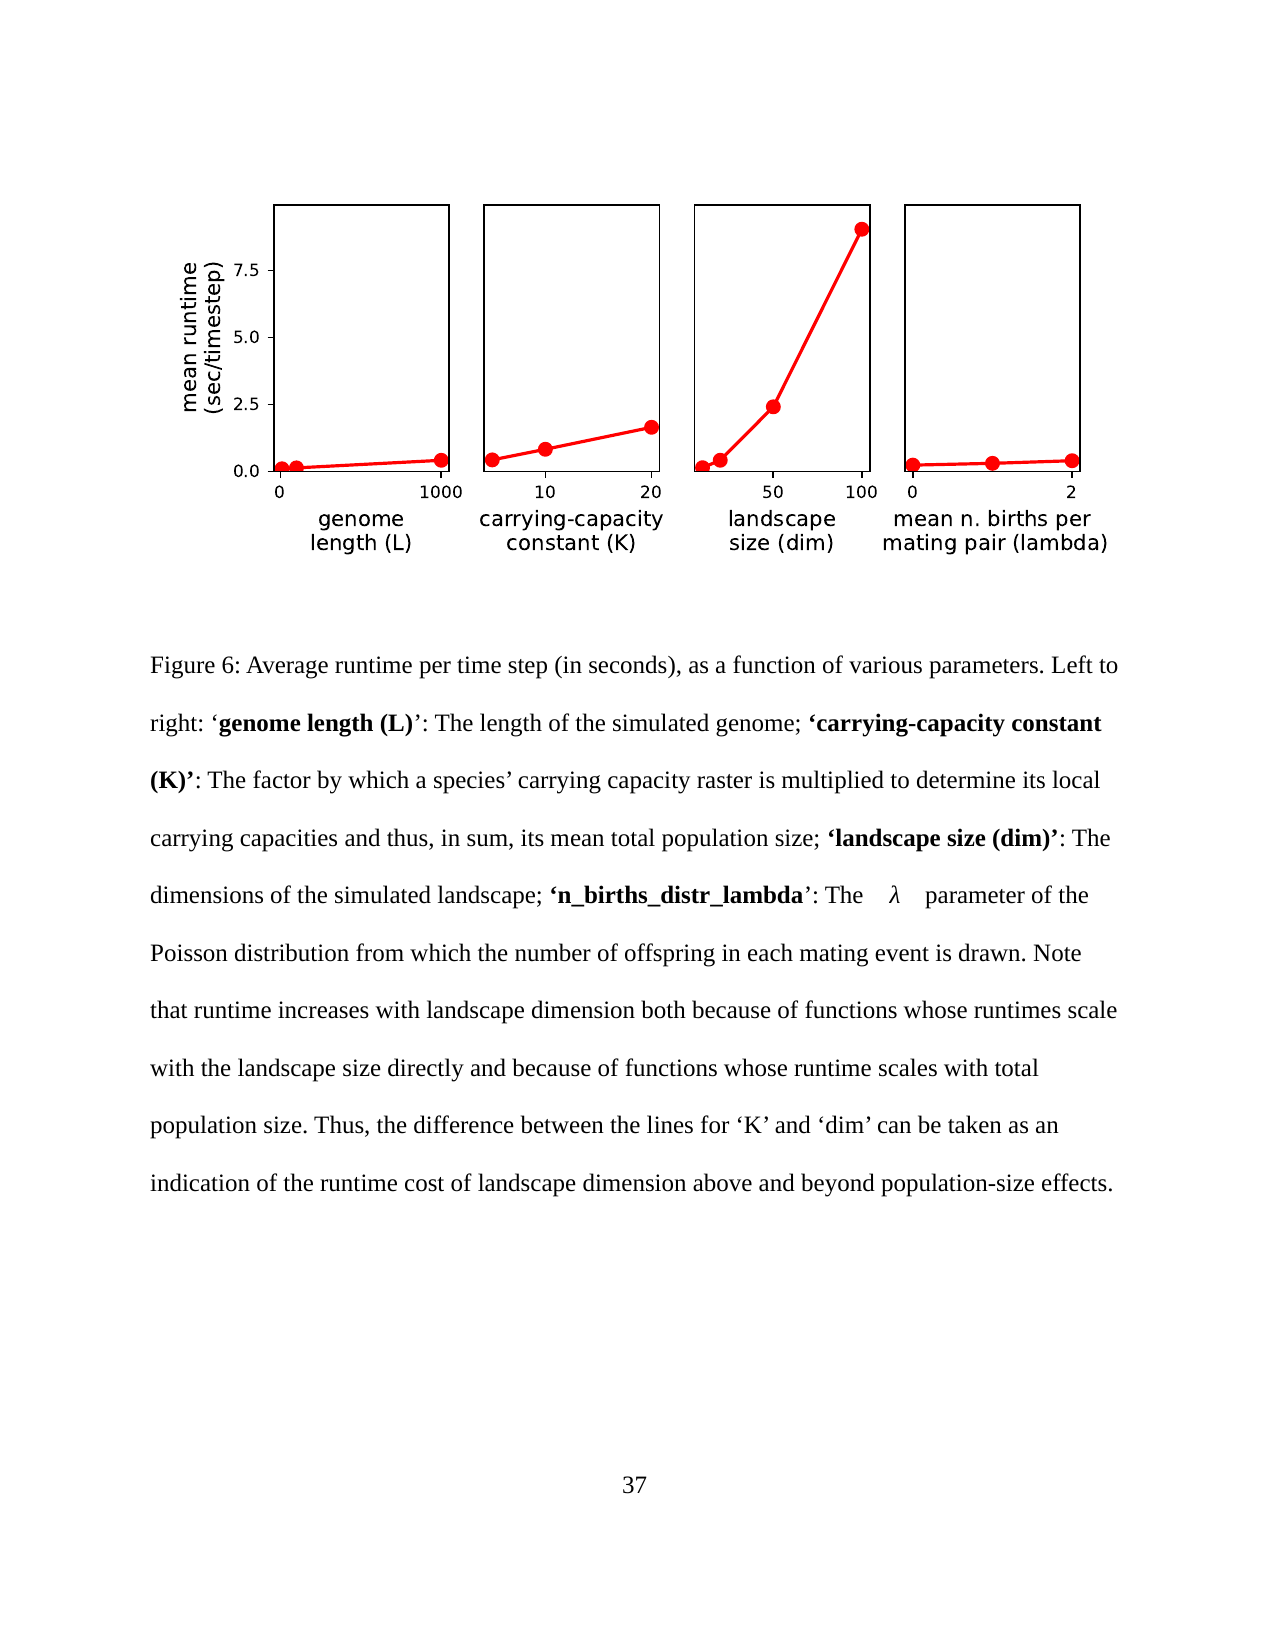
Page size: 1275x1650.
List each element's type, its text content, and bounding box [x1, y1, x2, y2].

text Figure 6: Average runtime per time step (in seconds), as a function of various parameters. Left to right: ‘genome length (L)’: The length of the simulated genome; ‘carrying-capacity constant (K)’: The factor by which a species’ carrying capacity raster is multiplied to determine its local carrying capacities and thus, in sum, its mean total population size; ‘landscape size (dim)’: The dimensions of the simulated landscape; ‘n_births_distr_lambda’: The parameter of the Poisson distribution from which the number of offspring in each mating event is drawn. Note that runtime increases with landscape dimension both because of functions whose runtimes scale with the landscape size directly and because of functions whose runtime scales with total population size. Thus, the difference between the lines for ‘K’ and ‘dim’ can be taken as an indication of the runtime cost of landscape dimension above and beyond population-size effects. [150, 651, 1125, 1197]
